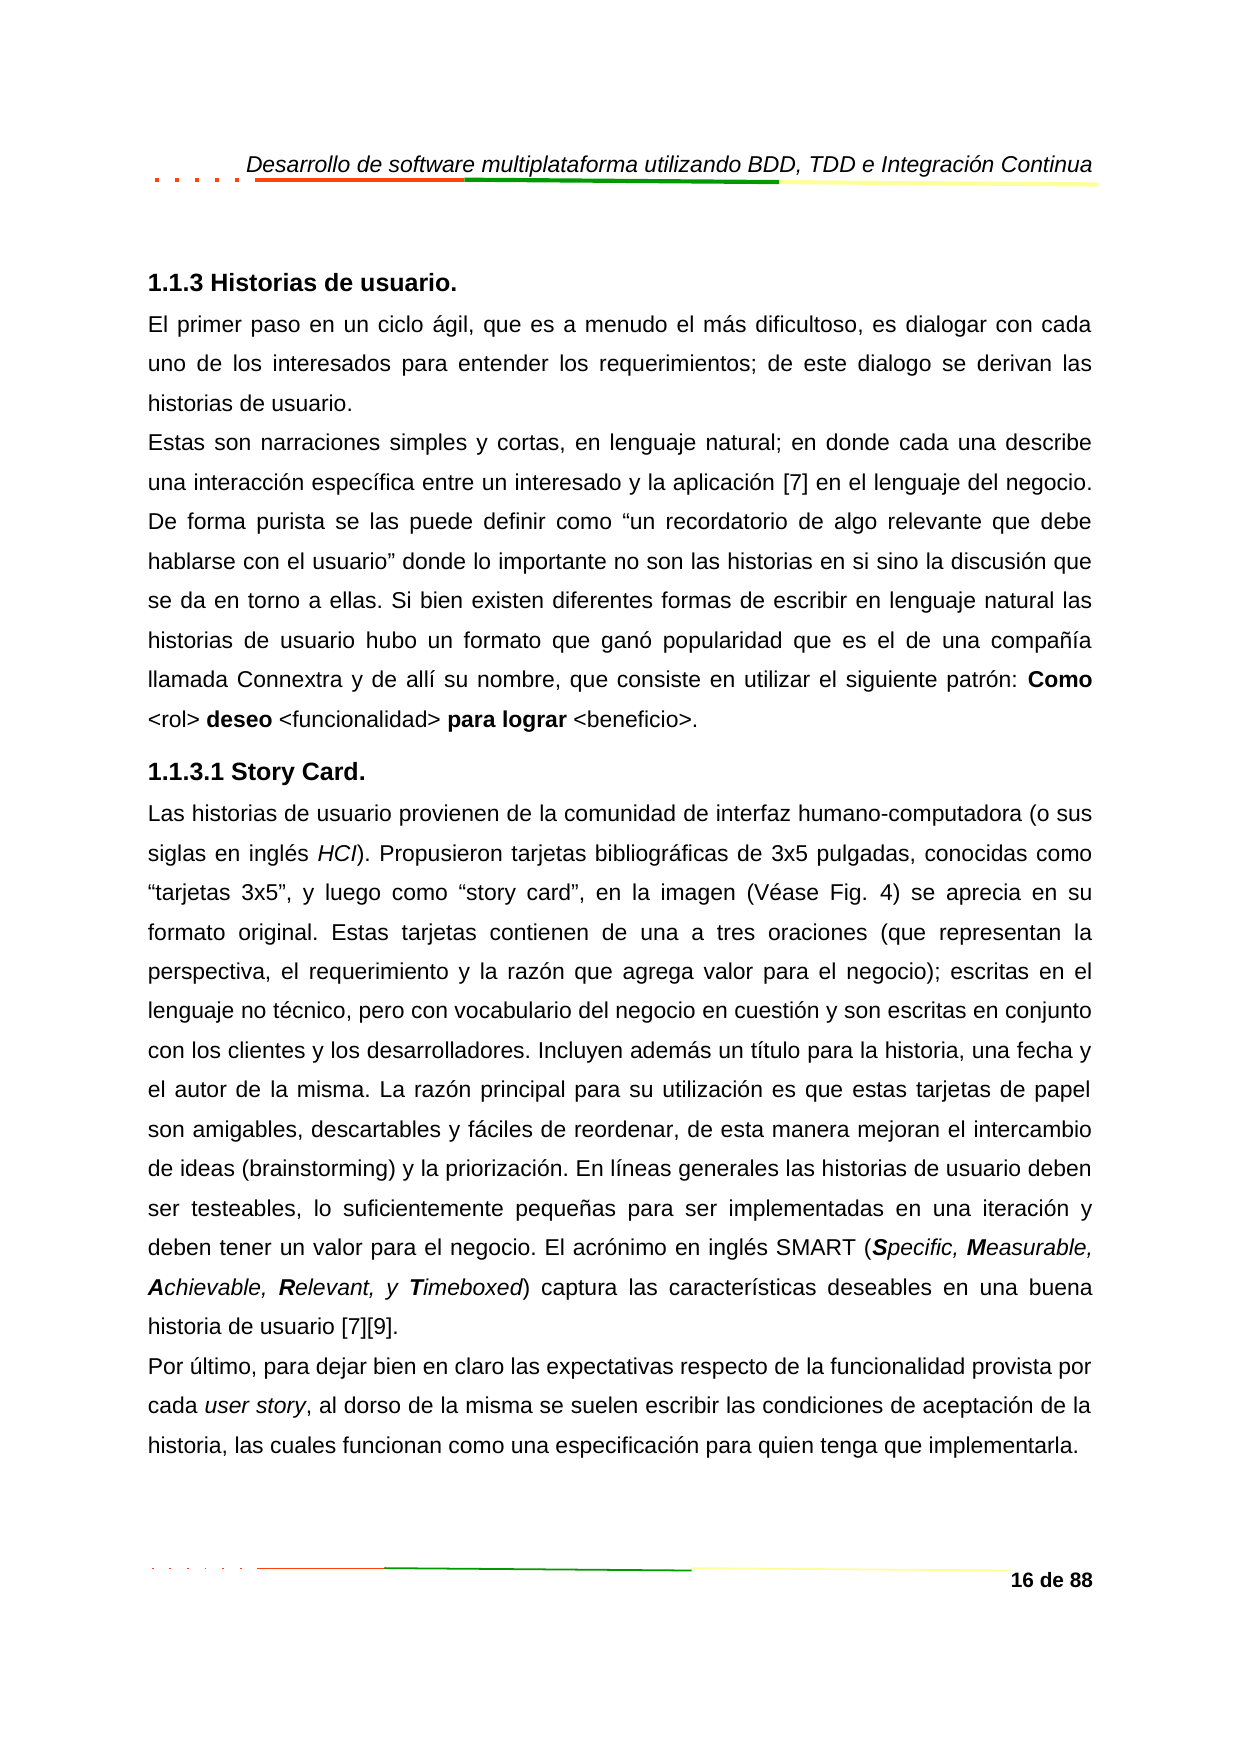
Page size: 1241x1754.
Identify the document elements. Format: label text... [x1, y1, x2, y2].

text Por último, para dejar bien en claro las expectativas respecto de la funcionalidad provista por cada user story, al dorso de la misma se suelen escribir las condiciones de aceptación de la historia, las cuales funcionan como una especificación para quien tenga que implementarla. [148, 1353, 1093, 1458]
text Las historias de usuario provienen de la comunidad de interfaz humano-computadora (o sus siglas en inglés HCI). Propusieron tarjetas bibliográficas de 3x5 pulgadas, conocidas como “tarjetas 3x5”, y luego como “story card”, en la imagen (Véase Fig. 4) se aprecia en su formato original. Estas tarjetas contienen de una a tres oraciones (que representan la perspectiva, el requerimiento y la razón que agrega valor para el negocio); escritas en el lenguaje no técnico, pero con vocabulario del negocio en cuestión y son escritas en conjunto con los clientes y los desarrolladores. Incluyen además un título para la historia, una fecha y el autor de la misma. La razón principal para su utilización es que estas tarjetas de papel son amigables, descartables y fáciles de reordenar, de esta manera mejoran el intercambio de ideas (brainstorming) y la priorización. En líneas generales las historias de usuario deben ser testeables, lo suficientemente pequeñas para ser implementadas en una iteración y deben tener un valor para el negocio. El acrónimo en inglés SMART (Specific, Measurable, Achievable, Relevant, y Timeboxed) captura las características deseables en una buena historia de usuario [7][9]. [148, 800, 1093, 1340]
list El primer paso en un ciclo ágil, que es a menudo el más dificultoso, es dialogar con cada uno de los interesados para entender los requerimientos; de este dialogo se derivan las historias de usuario. [148, 311, 1093, 416]
list 1.1.3 Historias de usuario. [148, 268, 1093, 297]
text Estas son narraciones simples y cortas, en lenguaje natural; en donde cada una describe una interacción específica entre un interesado y la aplicación [7] en el lenguaje del negocio. De forma purista se las puede definir como “un recordatorio de algo relevante que debe hablarse con el usuario” donde lo importante no son las historias en si sino la discusión que se da en torno a ellas. Si bien existen diferentes formas de escribir en lenguaje natural las historias de usuario hubo un formato que ganó popularidad que es el de una compañía llamada Connextra y de allí su nombre, que consiste en utilizar el siguiente patrón: Como <rol> deseo <funcionalidad> para lograr <beneficio>. [148, 429, 1093, 732]
text 1.1.3.1 Story Card. [148, 757, 1093, 786]
